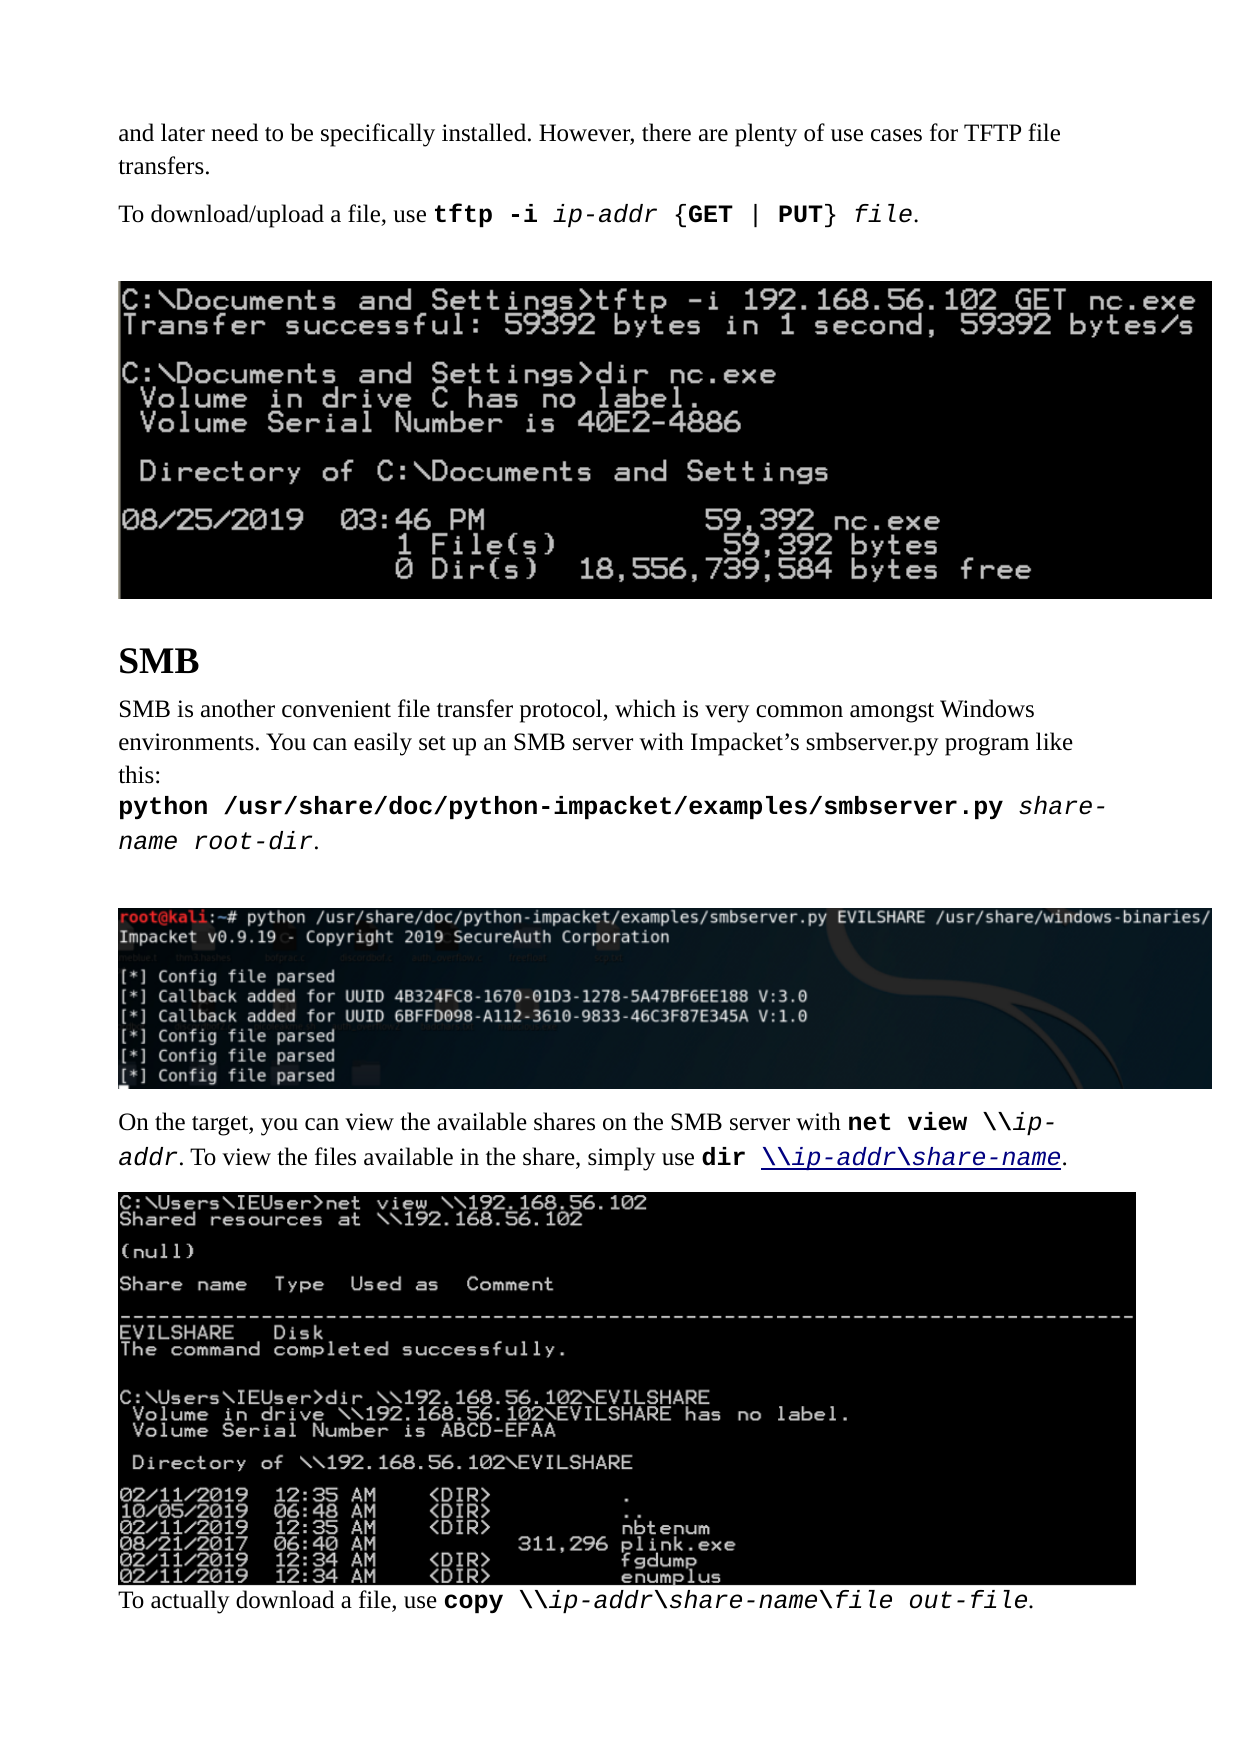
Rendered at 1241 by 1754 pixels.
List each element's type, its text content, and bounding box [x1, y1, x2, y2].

picture [118, 1192, 1136, 1586]
text To actually download a file, use copy \\ip-addr\share-name\file out-file. [118, 1586, 1122, 1616]
picture [118, 908, 1212, 1089]
text SMB is another convenient file transfer protocol, which is very common amongst Windows environments. You can easily set up an SMB server with Impacket’s smbserver.py program like this: python /usr/share/doc/python-impacket/examples/smbserver.py share-name root-dir. [118, 694, 1122, 857]
text and later need to be specifically installed. However, there are plenty of use cases for TFTP file transfers. [118, 118, 1122, 180]
text On the target, you can view the available shares on the SMB server with net view \\ip-addr. To view the files available in the share, simply use dir \\ip-addr\share-name. [118, 1107, 1122, 1173]
picture [118, 281, 1212, 599]
text To download/upload a file, use tftp -i ip-addr {GET | PUT} file. [118, 199, 1122, 229]
subtitle SMB [118, 639, 1122, 682]
